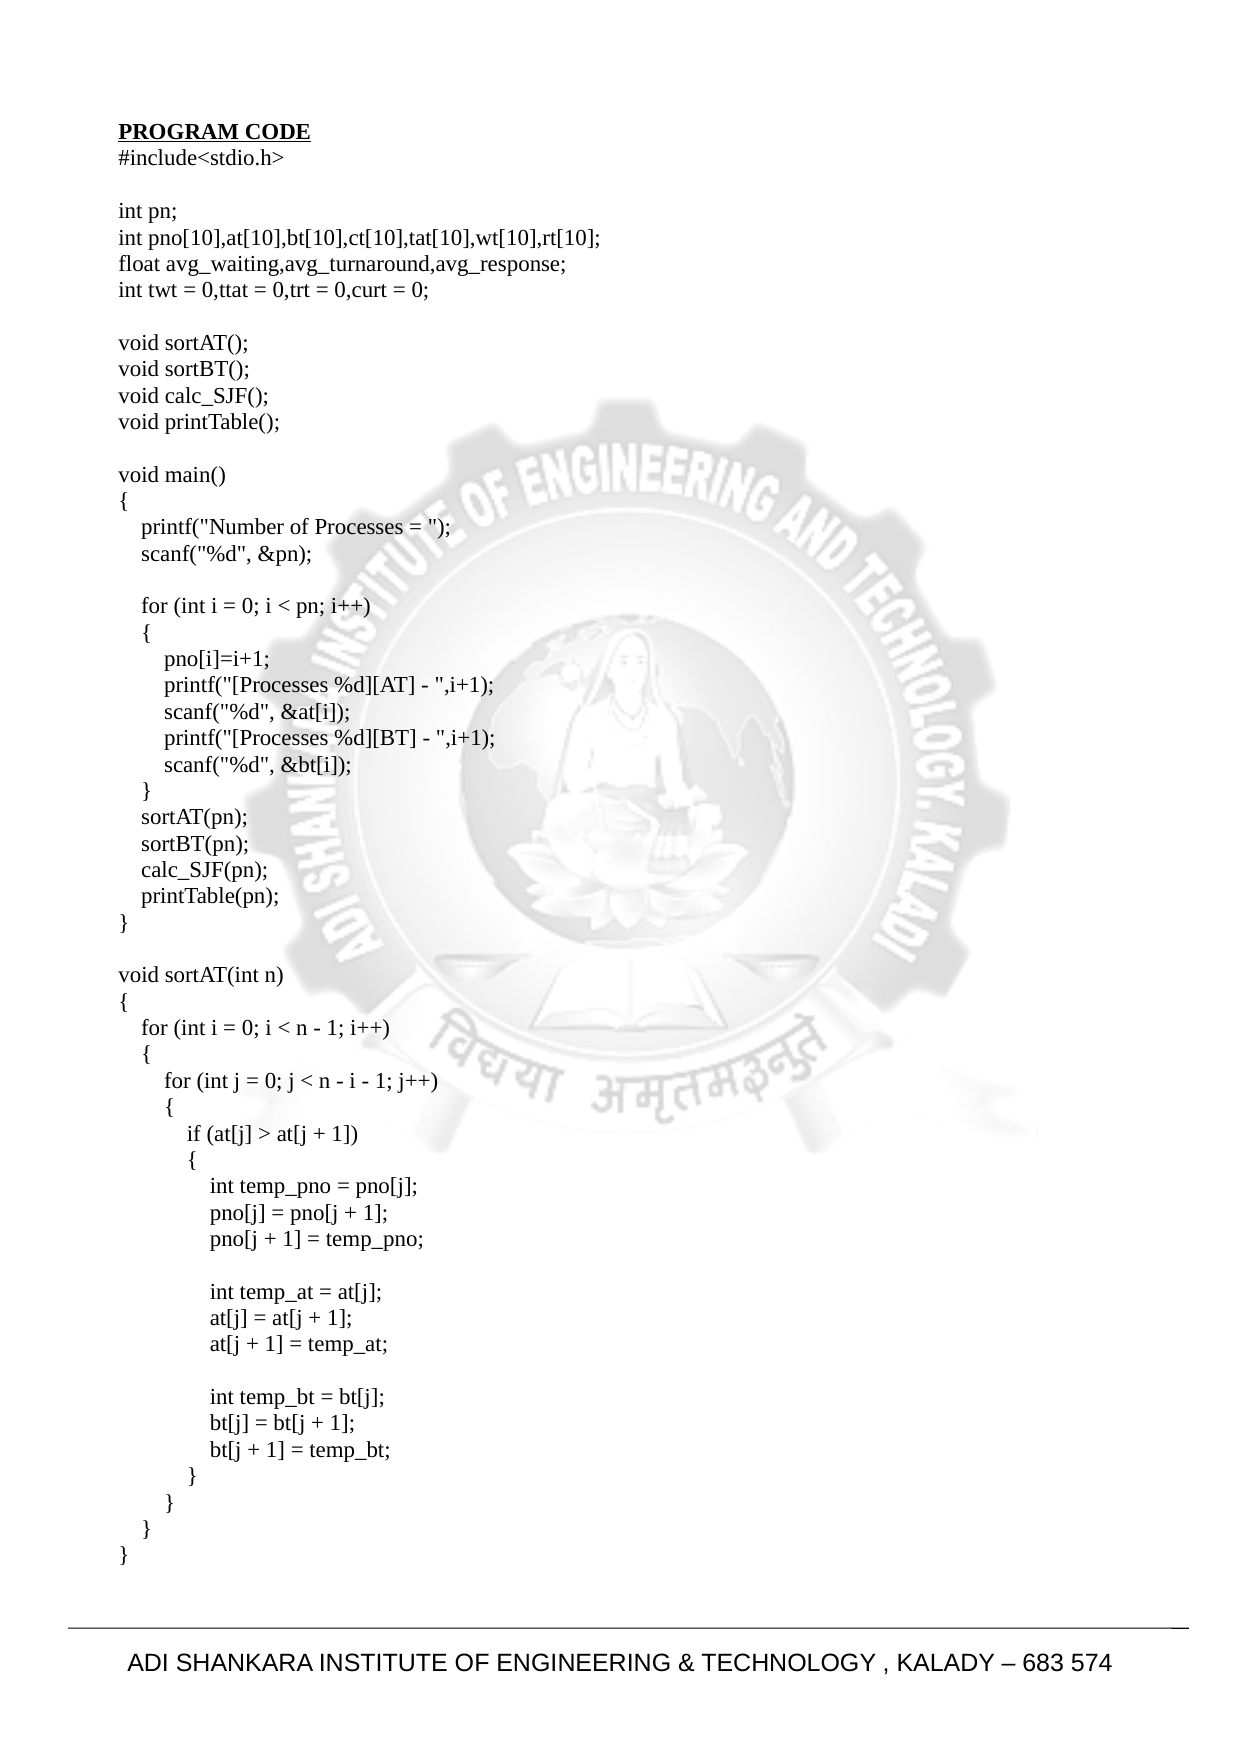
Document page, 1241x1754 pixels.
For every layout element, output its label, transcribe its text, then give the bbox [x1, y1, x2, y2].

text PROGRAM CODE #include<stdio.h> int pn; int pno[10],at[10],bt[10],ct[10],tat[10],wt[10],rt[10]; float avg_waiting,avg_turnaround,avg_response; int twt = 0,ttat = 0,trt = 0,curt = 0; void sortAT(); void sortBT(); void calc_SJF(); void printTable(); void main() { printf("Number of Processes = "); scanf("%d", &pn); for (int i = 0; i < pn; i++) { pno[i]=i+1; printf("[Processes %d][AT] - ",i+1); scanf("%d", &at[i]); printf("[Processes %d][BT] - ",i+1); scanf("%d", &bt[i]); } sortAT(pn); sortBT(pn); calc_SJF(pn); printTable(pn); } void sortAT(int n) { for (int i = 0; i < n - 1; i++) { for (int j = 0; j < n - i - 1; j++) { if (at[j] > at[j + 1]) { int temp_pno = pno[j]; pno[j] = pno[j + 1]; pno[j + 1] = temp_pno; int temp_at = at[j]; at[j] = at[j + 1]; at[j + 1] = temp_at; int temp_bt = bt[j]; bt[j] = bt[j + 1]; bt[j + 1] = temp_bt; } } } } [118, 118, 1122, 1568]
